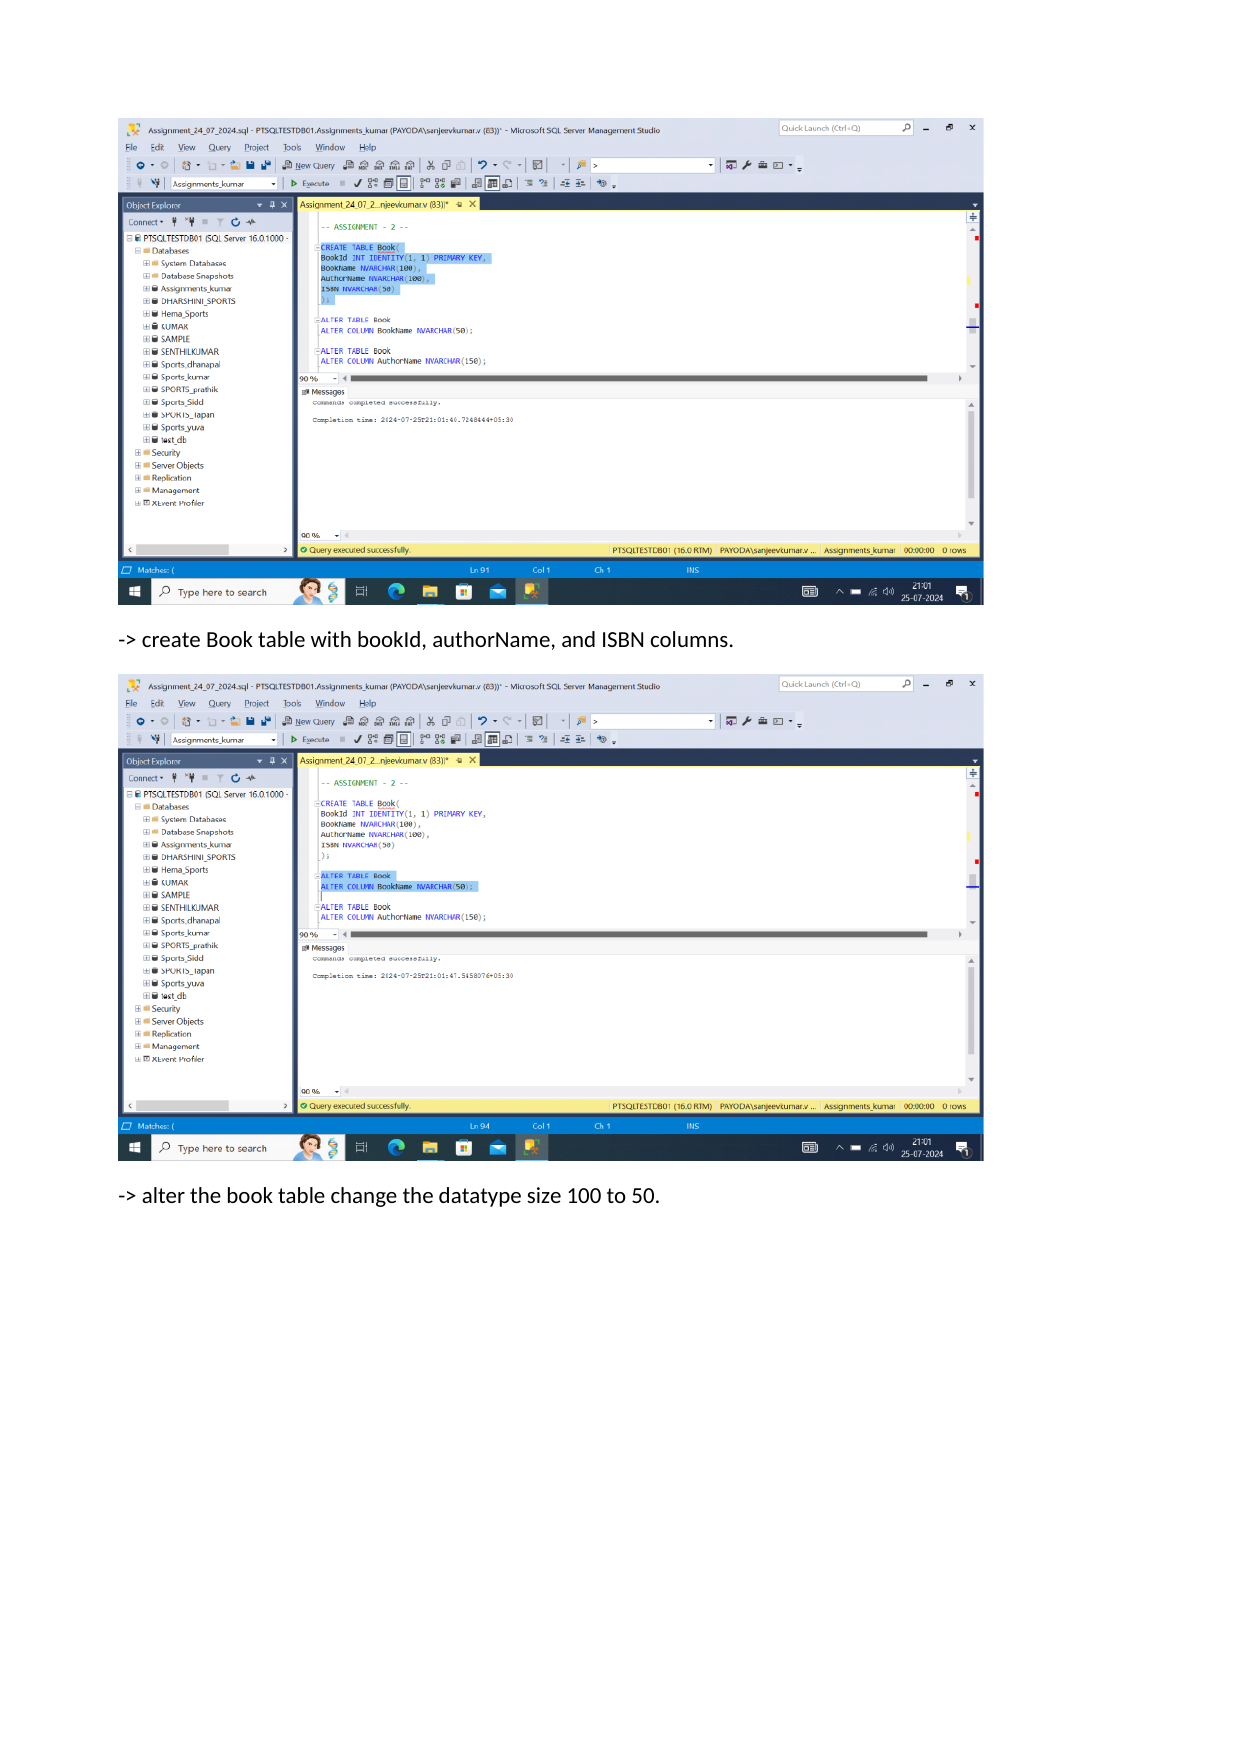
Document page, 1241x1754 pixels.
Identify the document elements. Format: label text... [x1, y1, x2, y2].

text -> alter the book table change the datatype size 100 to 50. [118, 1182, 1122, 1209]
text -> create Book table with bookId, authorName, and ISBN columns. [118, 625, 1122, 653]
